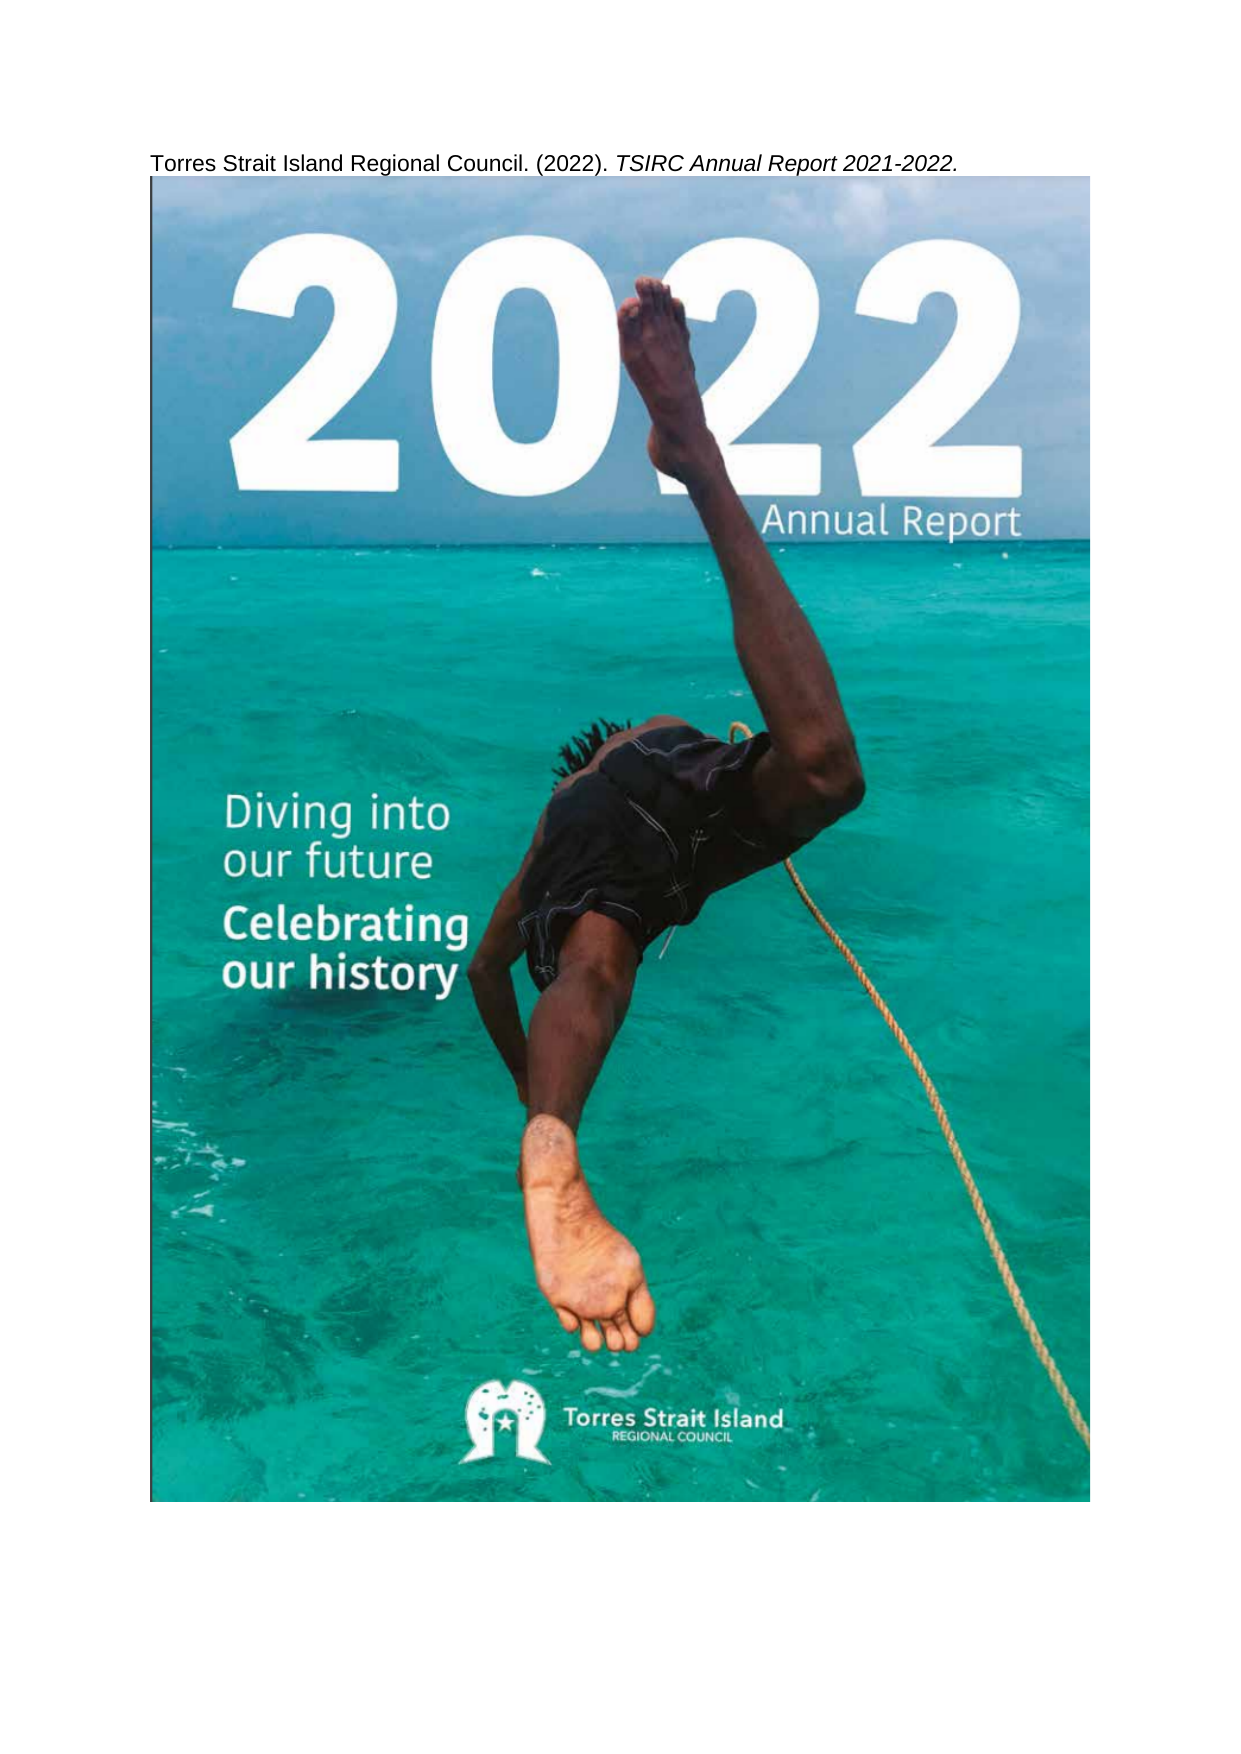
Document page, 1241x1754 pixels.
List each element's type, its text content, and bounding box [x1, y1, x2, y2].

picture [150, 176, 1091, 1502]
text Torres Strait Island Regional Council. (2022). TSIRC Annual Report 2021-2022. [150, 150, 1090, 176]
